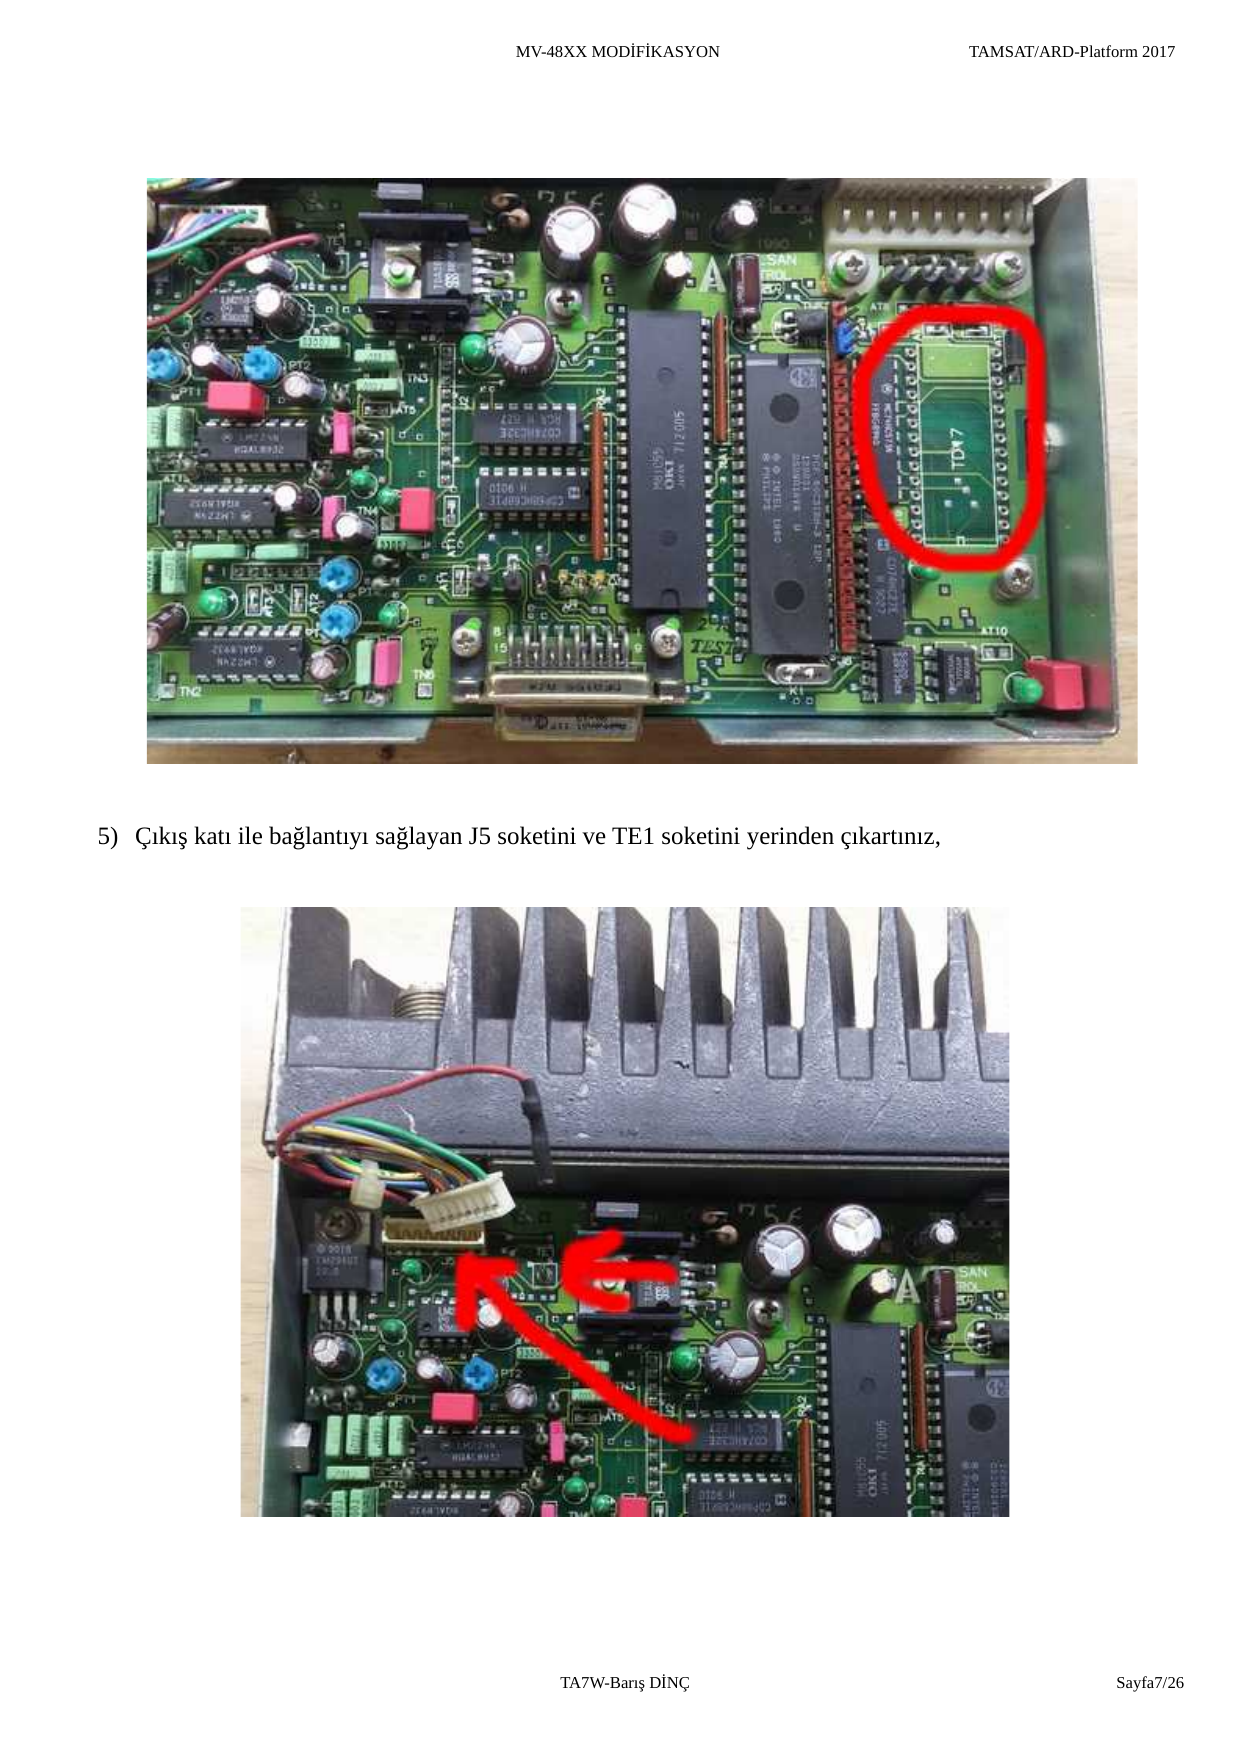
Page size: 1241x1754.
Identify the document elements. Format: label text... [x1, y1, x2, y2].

picture [146, 178, 1138, 764]
picture [240, 907, 1010, 1517]
list Çıkış katı ile bağlantıyı sağlayan J5 soketini ve TE1 soketini yerinden çıkartınız, [97, 821, 1190, 849]
